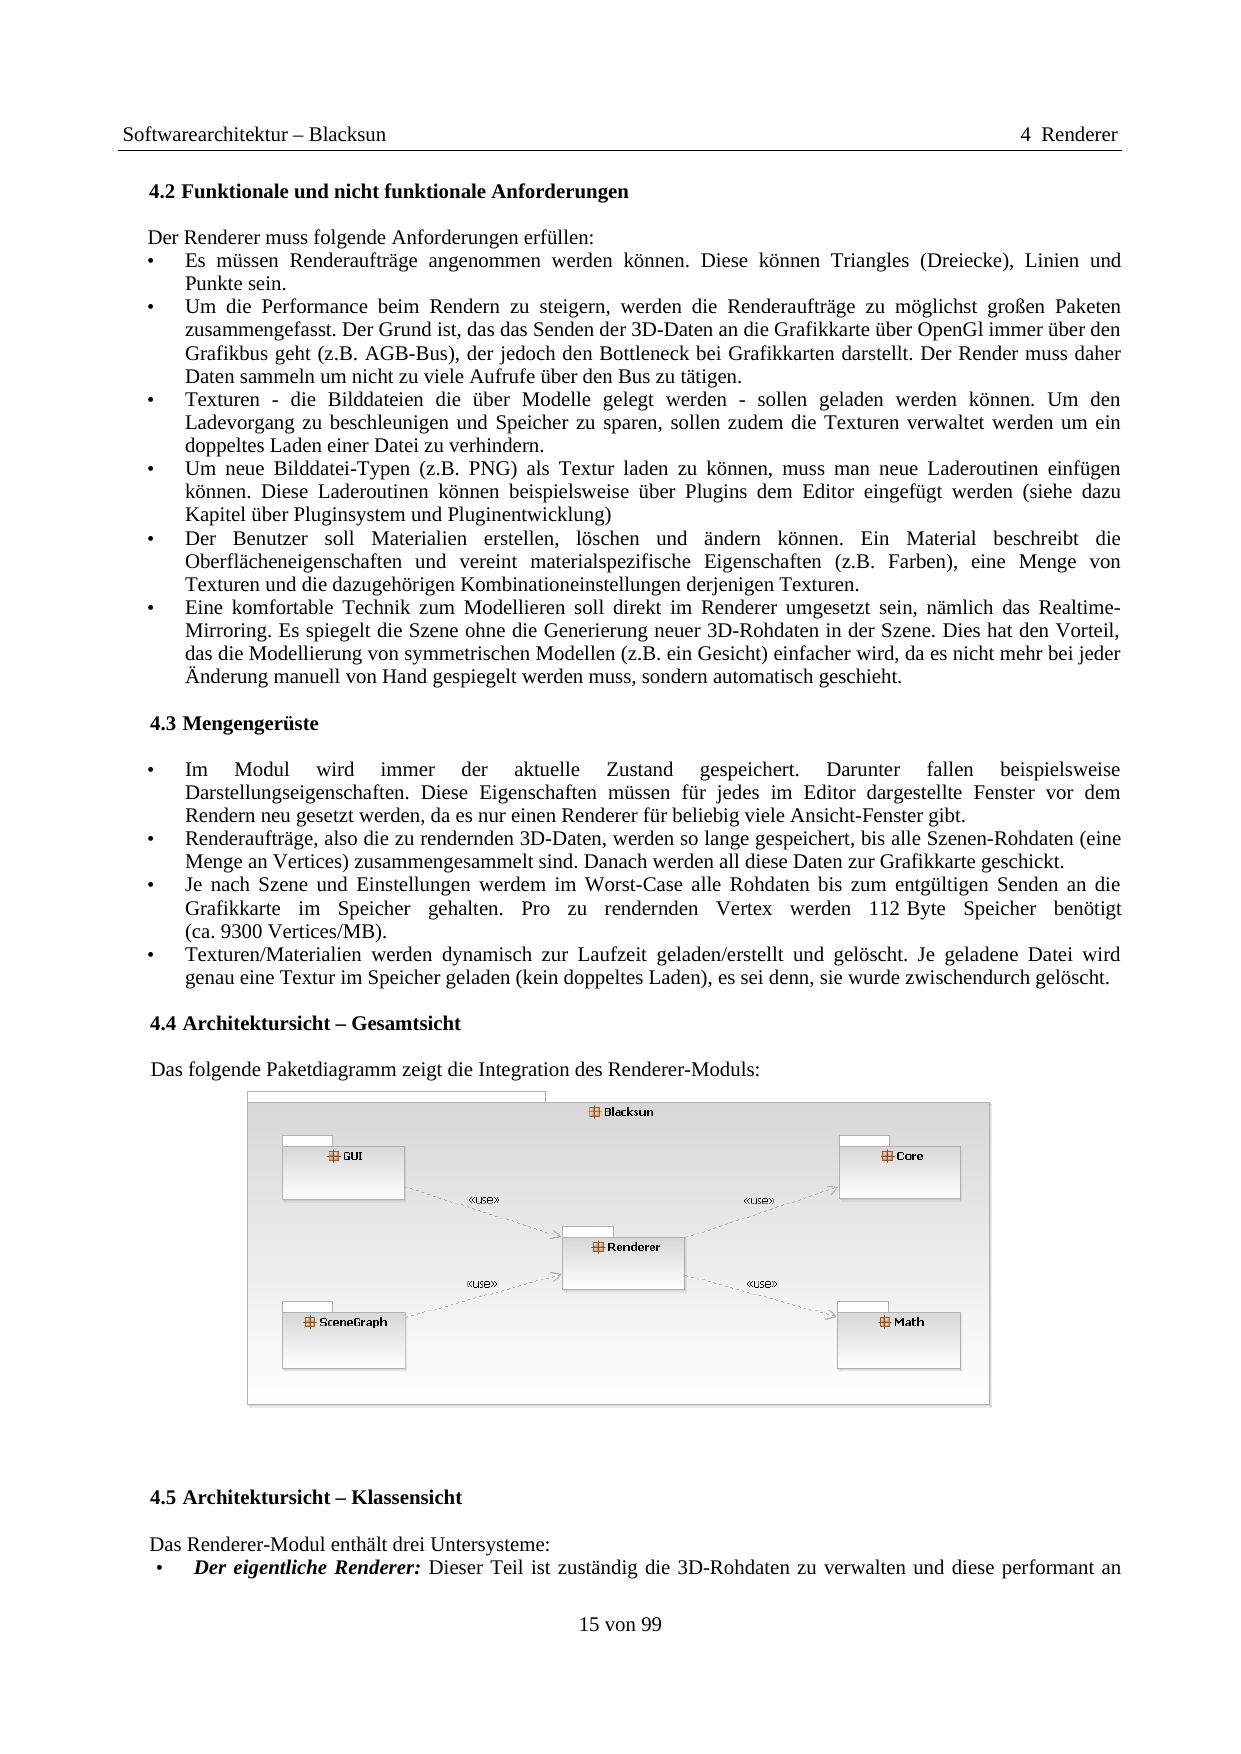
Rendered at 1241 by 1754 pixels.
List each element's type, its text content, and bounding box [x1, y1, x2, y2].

subtitle Funktionale und nicht funktionale Anforderungen [144, 179, 1122, 203]
list Der Benutzer soll Materialien erstellen, löschen und ändern können. Ein Material beschreibt die Oberflächeneigenschaften und vereint materialspezifische Eigenschaften (z.B. Farben), eine Menge von Texturen und die dazugehörigen Kombinationeinstellungen derjenigen Texturen. [147, 526, 1122, 596]
list Texturen/Materialien werden dynamisch zur Laufzeit geladen/erstellt und gelöscht. Je geladene Datei wird genau eine Textur im Speicher geladen (kein doppeltes Laden), es sei denn, sie wurde zwischendurch gelöscht. [147, 943, 1122, 989]
list Eine komfortable Technik zum Modellieren soll direkt im Renderer umgesetzt sein, nämlich das Realtime-Mirroring. Es spiegelt die Szene ohne die Generierung neuer 3D-Rohdaten in der Szene. Dies hat den Vorteil, das die Modellierung von symmetrischen Modellen (z.B. ein Gesicht) einfacher wird, da es nicht mehr bei jeder Änderung manuell von Hand gespiegelt werden muss, sondern automatisch geschieht. [147, 596, 1122, 688]
list Der eigentliche Renderer: Dieser Teil ist zuständig die 3D-Rohdaten zu verwalten und diese performant an [156, 1556, 1122, 1579]
text Das Renderer-Modul enthält drei Untersysteme: [118, 1532, 1122, 1556]
list Texturen - die Bilddateien die über Modelle gelegt werden - sollen geladen werden können. Um den Ladevorgang zu beschleunigen und Speicher zu sparen, sollen zudem die Texturen verwaltet werden um ein doppeltes Laden einer Datei zu verhindern. [147, 388, 1122, 457]
list Es müssen Renderaufträge angenommen werden können. Diese können Triangles (Dreiecke), Linien und Punkte sein. [147, 249, 1122, 295]
list Um neue Bilddatei-Typen (z.B. PNG) als Textur laden zu können, muss man neue Laderoutinen einfügen können. Diese Laderoutinen können beispielsweise über Plugins dem Editor eingefügt werden (siehe dazu Kapitel über Pluginsystem und Pluginentwicklung) [147, 457, 1122, 526]
list Im Modul wird immer der aktuelle Zustand gespeichert. Darunter fallen beispielsweise Darstellungseigenschaften. Diese Eigenschaften müssen für jedes im Editor dargestellte Fenster vor dem Rendern neu gesetzt werden, da es nur einen Renderer für beliebig viele Ansicht-Fenster gibt. [147, 758, 1122, 827]
picture [237, 1081, 1003, 1417]
list Je nach Szene und Einstellungen werdem im Worst-Case alle Rohdaten bis zum entgültigen Senden an die Grafikkarte im Speicher gehalten. Pro zu rendernden Vertex werden 112 Byte Speicher benötigt (ca. 9300 Vertices/MB). [147, 873, 1122, 943]
text Das folgende Paketdiagramm zeigt die Integration des Renderer-Moduls: [150, 1058, 1122, 1081]
list Um die Performance beim Rendern zu steigern, werden die Renderaufträge zu möglichst großen Paketen zusammengefasst. Der Grund ist, das das Senden der 3D-Daten an die Grafikkarte über OpenGl immer über den Grafikbus geht (z.B. AGB-Bus), der jedoch den Bottleneck bei Grafikkarten darstellt. Der Render muss daher Daten sammeln um nicht zu viele Aufrufe über den Bus zu tätigen. [147, 295, 1122, 388]
subtitle Mengengerüste [145, 711, 1122, 734]
subtitle Architektursicht – Klassensicht [145, 1486, 1122, 1509]
subtitle Architektursicht – Gesamtsicht [145, 1012, 1122, 1035]
text Der Renderer muss folgende Anforderungen erfüllen: [147, 226, 1122, 249]
list Renderaufträge, also die zu rendernden 3D-Daten, werden so lange gespeichert, bis alle Szenen-Rohdaten (eine Menge an Vertices) zusammengesammelt sind. Danach werden all diese Daten zur Grafikkarte geschickt. [147, 827, 1122, 873]
